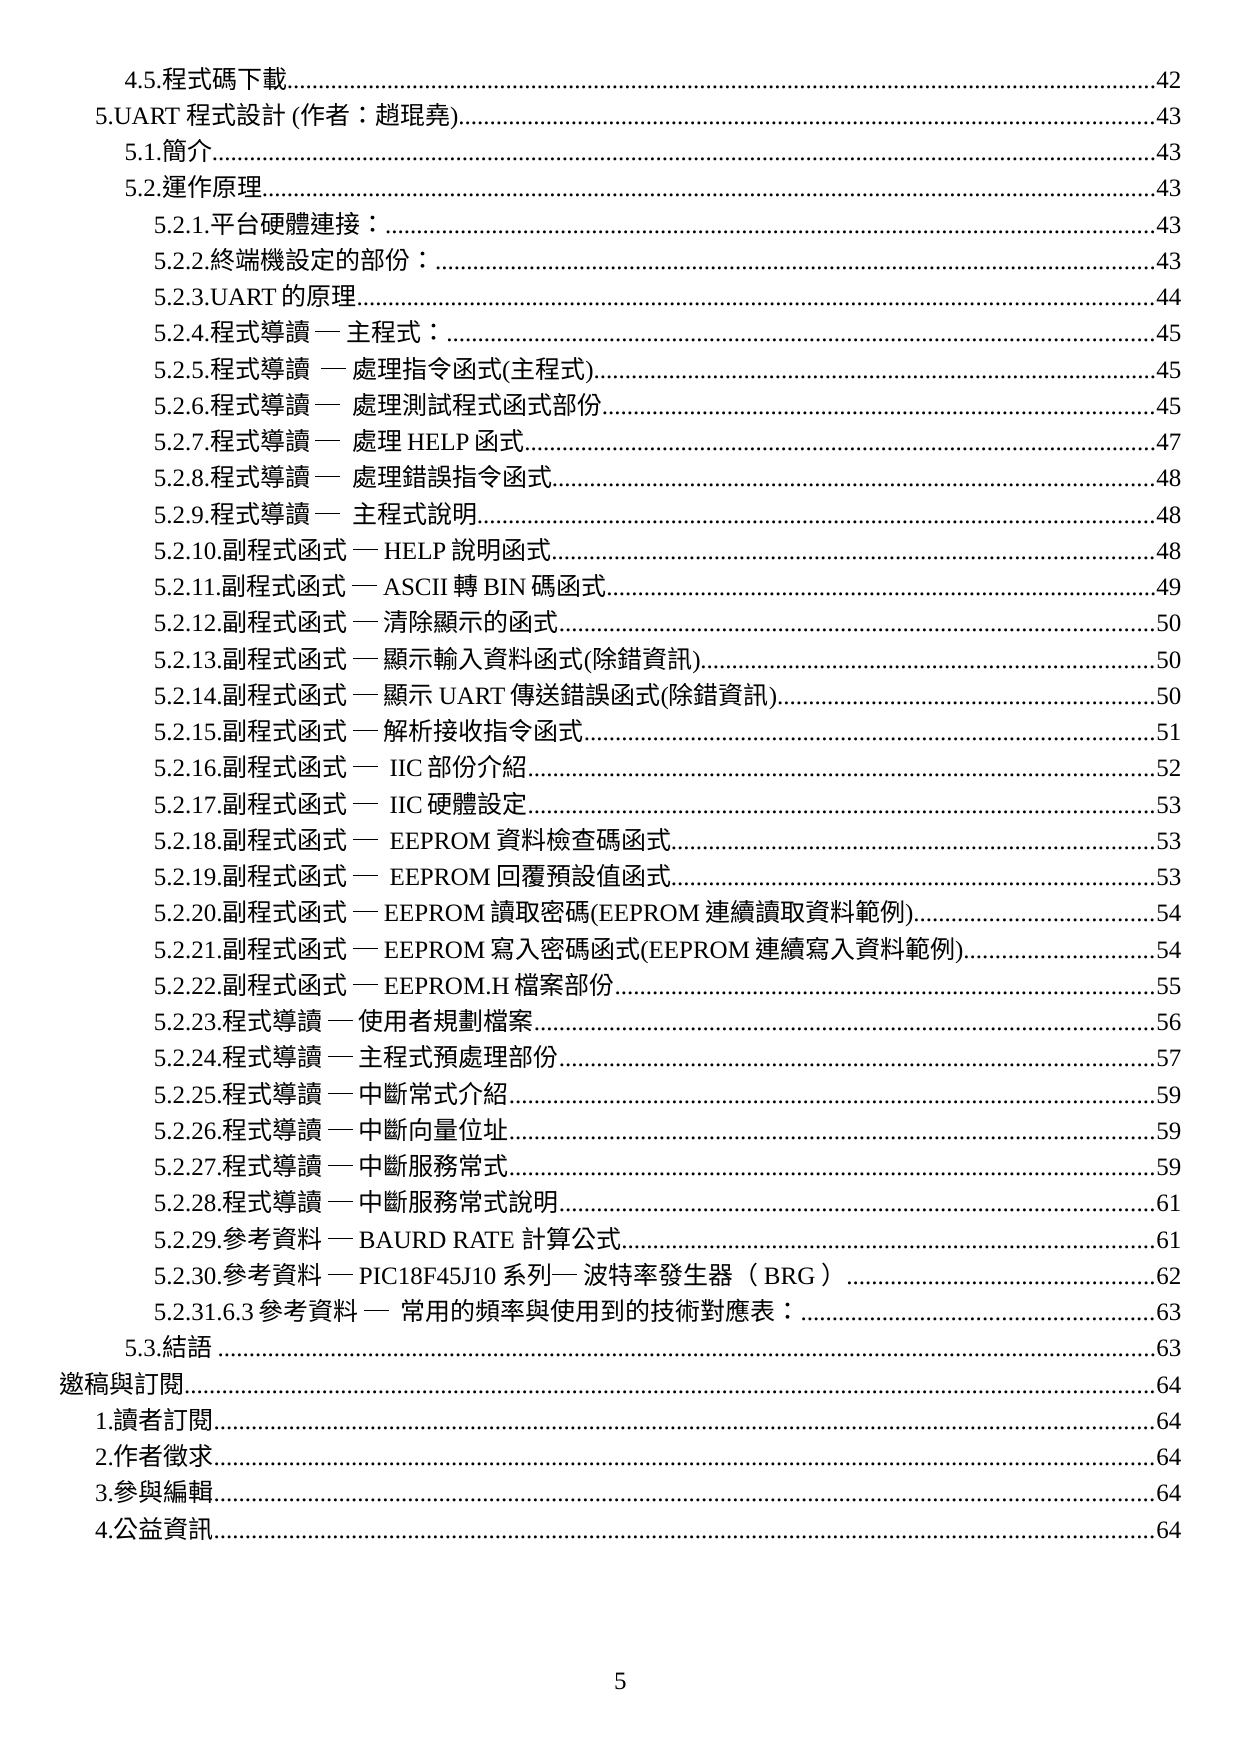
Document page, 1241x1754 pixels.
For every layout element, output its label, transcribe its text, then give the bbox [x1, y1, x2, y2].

text 5.2.24.程式導讀 ─ 主程式預處理部份 57 [147, 1038, 1181, 1074]
text 5.2.23.程式導讀 ─ 使用者規劃檔案 56 [147, 1002, 1181, 1038]
text 4.5.程式碼下載 42 [118, 59, 1181, 95]
text 5.2.15.副程式函式 ─ 解析接收指令函式 51 [147, 712, 1181, 748]
text 5.2.21.副程式函式 ─ EEPROM寫入密碼函式(EEPROM連續寫入資料範例) 54 [147, 929, 1181, 965]
text 5.2.8.程式導讀 ─ 處理錯誤指令函式 48 [147, 458, 1181, 494]
text 5.2.5.程式導讀 ─ 處理指令函式(主程式) 45 [147, 349, 1181, 385]
text 5.2.22.副程式函式 ─ EEPROM.H檔案部份 55 [147, 965, 1181, 1002]
text 5.2.30.參考資料 ─ PIC18F45J10 系列─ 波特率發生器（ BRG ） 62 [147, 1255, 1181, 1292]
text 5.2.運作原理 43 [118, 168, 1181, 204]
text 5.2.12.副程式函式 ─ 清除顯示的函式 50 [147, 603, 1181, 639]
text 5.2.25.程式導讀 ─ 中斷常式介紹 59 [147, 1074, 1181, 1110]
text 5.2.6.程式導讀 ─ 處理測試程式函式部份 45 [147, 385, 1181, 422]
text 5.UART 程式設計 (作者：趙琨堯) 43 [88, 95, 1181, 132]
text 5.2.9.程式導讀 ─ 主程式說明 48 [147, 494, 1181, 530]
text 5.2.20.副程式函式 ─ EEPROM讀取密碼(EEPROM連續讀取資料範例) 54 [147, 893, 1181, 929]
text 5.2.31.6.3參考資料 ─ 常用的頻率與使用到的技術對應表： 63 [147, 1292, 1181, 1328]
text 5.2.17.副程式函式 ─ IIC硬體設定 53 [147, 784, 1181, 820]
text 5.2.11.副程式函式 ─ ASCII轉BIN碼函式 49 [147, 567, 1181, 603]
text 5.2.1.平台硬體連接： 43 [147, 204, 1181, 240]
text 5.2.3.UART的原理 44 [147, 277, 1181, 313]
text 5.2.4.程式導讀 ─ 主程式： 45 [147, 313, 1181, 349]
text 5.2.13.副程式函式 ─ 顯示輸入資料函式(除錯資訊) 50 [147, 639, 1181, 675]
text 5.2.7.程式導讀 ─ 處理HELP函式 47 [147, 422, 1181, 458]
text 5.2.2.終端機設定的部份： 43 [147, 240, 1181, 277]
text 2.作者徵求 64 [88, 1437, 1181, 1473]
text 5.2.18.副程式函式 ─ EEPROM資料檢查碼函式 53 [147, 820, 1181, 857]
text 4.公益資訊 64 [88, 1509, 1181, 1545]
text 5.2.27.程式導讀 ─ 中斷服務常式 59 [147, 1147, 1181, 1183]
text 5.2.14.副程式函式 ─ 顯示UART傳送錯誤函式(除錯資訊) 50 [147, 675, 1181, 712]
text 5.1.簡介 43 [118, 132, 1181, 168]
text 5.2.26.程式導讀 ─ 中斷向量位址 59 [147, 1110, 1181, 1147]
text 3.參與編輯 64 [88, 1473, 1181, 1509]
text 1.讀者訂閱 64 [88, 1400, 1181, 1437]
text 5.2.10.副程式函式 ─ HELP說明函式 48 [147, 530, 1181, 567]
text 5.2.16.副程式函式 ─ IIC部份介紹 52 [147, 748, 1181, 784]
text 5.2.19.副程式函式 ─ EEPROM回覆預設值函式 53 [147, 857, 1181, 893]
text 5.2.28.程式導讀 ─ 中斷服務常式說明 61 [147, 1183, 1181, 1219]
text 5.2.29.參考資料 ─ BAURD RATE 計算公式 61 [147, 1219, 1181, 1255]
text 5.3.結語 63 [118, 1328, 1181, 1364]
text 邀稿與訂閱 64 [59, 1364, 1181, 1400]
